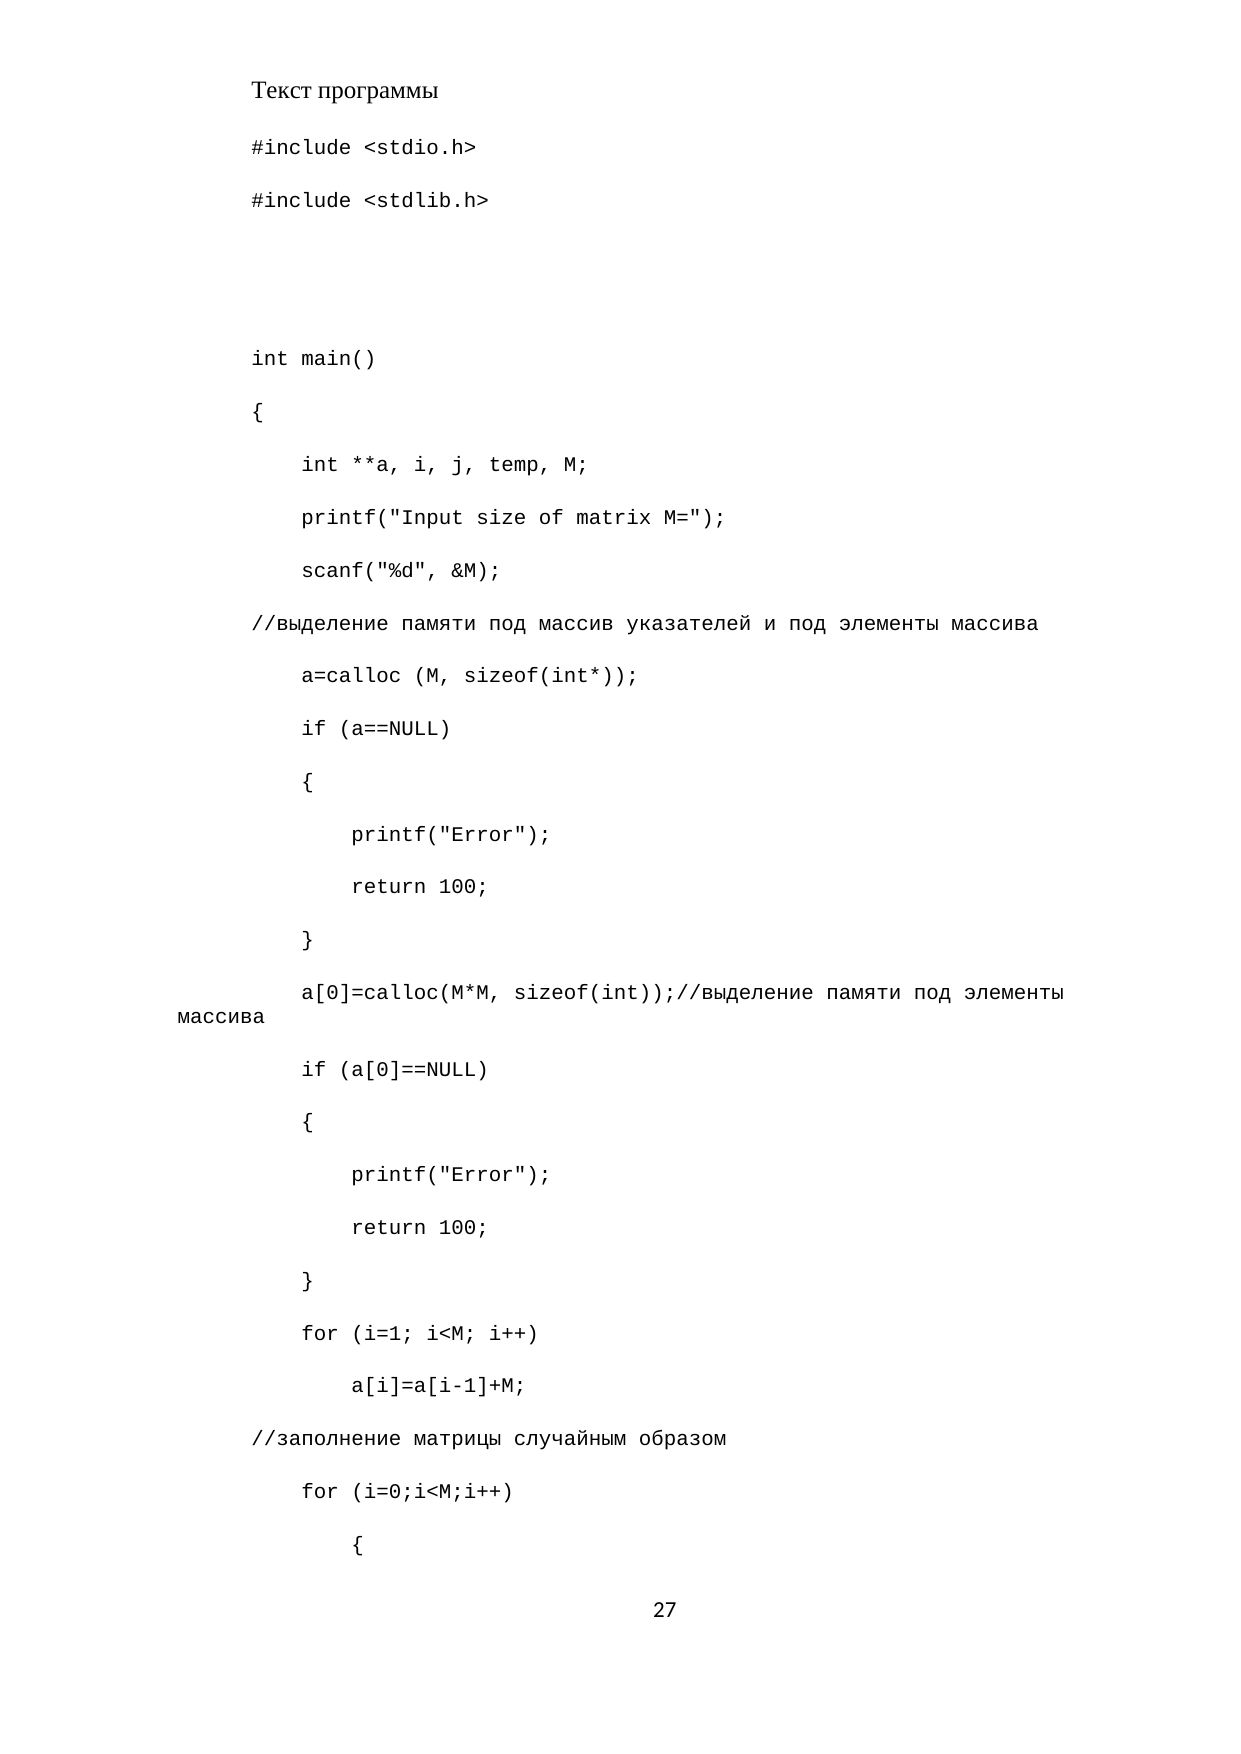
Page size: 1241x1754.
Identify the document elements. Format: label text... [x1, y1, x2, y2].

text a[i]=a[i-1]+M; [177, 1376, 1152, 1399]
text #include <stdlib.h> [177, 190, 1152, 214]
text { [177, 1111, 1152, 1135]
text //заполнение матрицы случайным образом [177, 1428, 1152, 1452]
text for (i=0;i<M;i++) [177, 1481, 1152, 1505]
text //выделение памяти под массив указателей и под элементы массива [177, 612, 1152, 636]
text if (a[0]==NULL) [177, 1059, 1152, 1082]
text { [177, 771, 1152, 794]
text int main() [177, 348, 1152, 372]
text Текст программы [177, 75, 1152, 104]
text #include <stdio.h> [177, 137, 1152, 161]
text int **a, i, j, temp, M; [177, 454, 1152, 478]
text if (a==NULL) [177, 718, 1152, 742]
text a[0]=calloc(M*M, sizeof(int));//выделение памяти под элементы массива [177, 982, 1152, 1029]
text a=calloc (M, sizeof(int*)); [177, 665, 1152, 689]
text { [177, 1534, 1152, 1558]
text printf("Error"); [177, 824, 1152, 847]
text for (i=1; i<M; i++) [177, 1323, 1152, 1346]
text } [177, 929, 1152, 953]
text return 100; [177, 1217, 1152, 1241]
text printf("Error"); [177, 1164, 1152, 1188]
text return 100; [177, 877, 1152, 900]
text } [177, 1270, 1152, 1293]
text { [177, 401, 1152, 425]
text printf("Input size of matrix M="); [177, 507, 1152, 531]
text scanf("%d", &M); [177, 560, 1152, 583]
